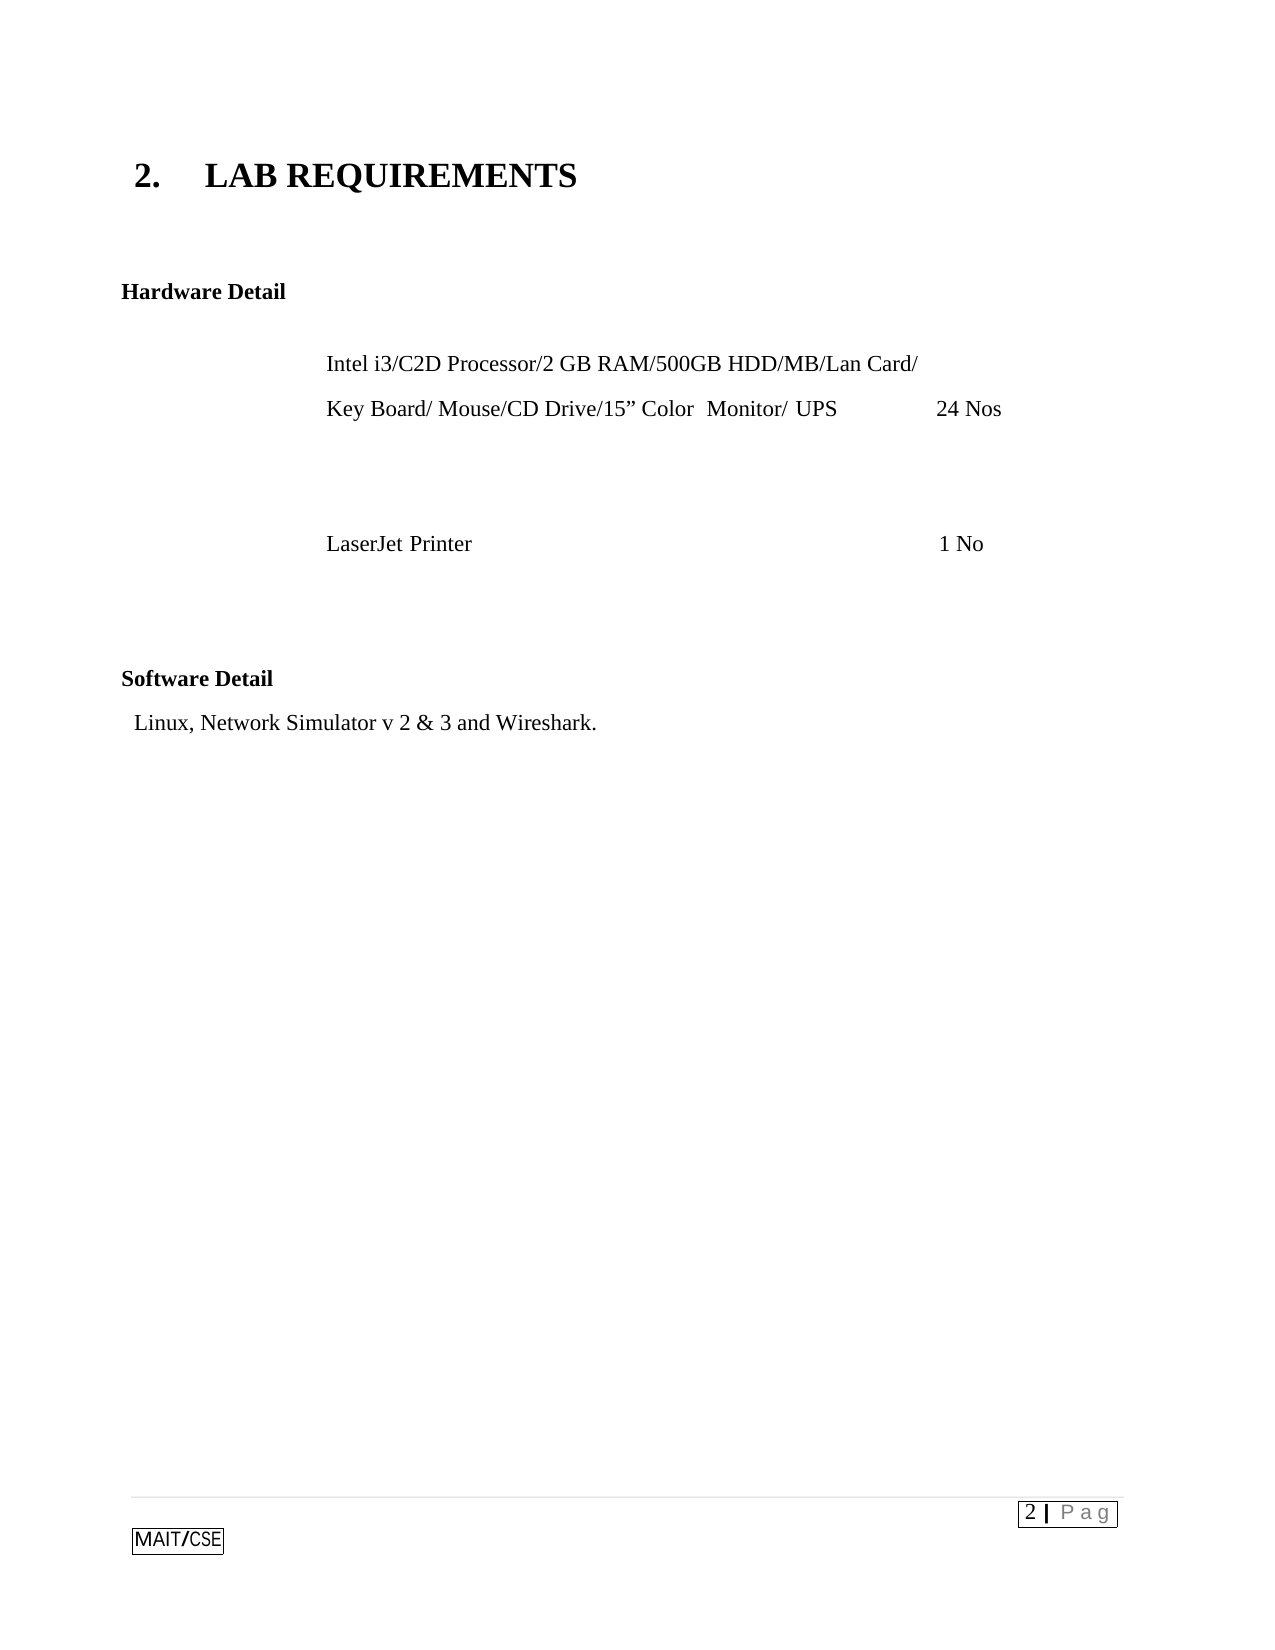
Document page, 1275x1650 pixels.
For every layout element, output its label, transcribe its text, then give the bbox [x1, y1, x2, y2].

subtitle LAB REQUIREMENTS [134, 154, 1212, 195]
text Linux, Network Simulator v 2 & 3 and Wireshark. [134, 709, 1212, 736]
text Software Detail [121, 664, 1212, 691]
text Intel i3/C2D Processor/2 GB RAM/500GB HDD/MB/Lan Card/ [326, 351, 1212, 377]
text Key Board/ Mouse/CD Drive/15” Color Monitor/ UPS 24 Nos [326, 396, 1212, 422]
text LaserJet Printer 1 No [326, 530, 1212, 556]
text Hardware Detail [121, 278, 1212, 304]
